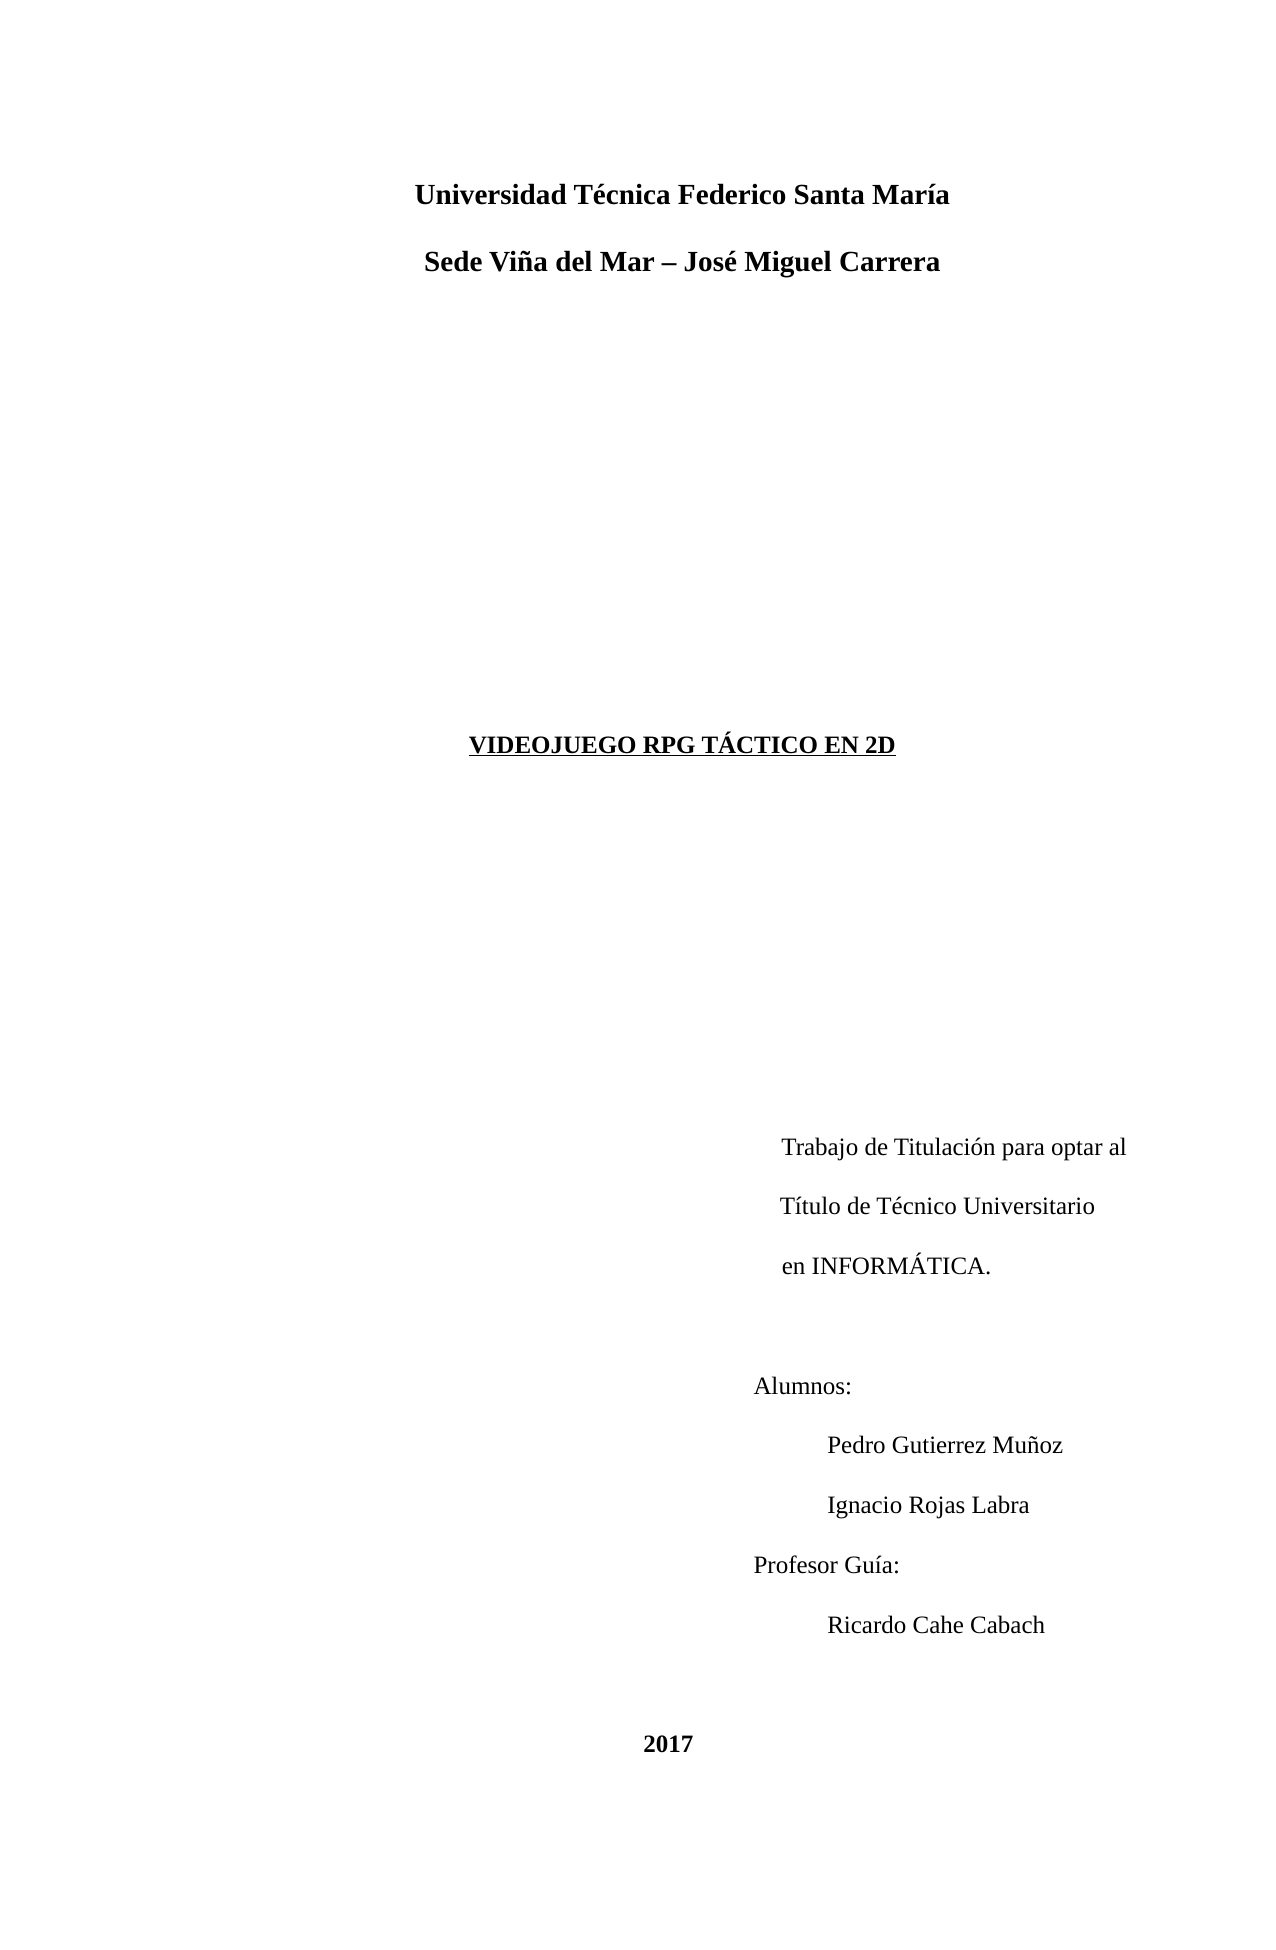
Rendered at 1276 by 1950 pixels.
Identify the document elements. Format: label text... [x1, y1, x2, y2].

text en INFORMÁTICA. [458, 1251, 1128, 1280]
text Trabajo de Titulación para optar al [458, 1132, 1128, 1160]
text Ignacio Rojas Labra [458, 1490, 1128, 1519]
text Ricardo Cahe Cabach [458, 1610, 1128, 1639]
text Universidad Técnica Federico Santa María [236, 177, 1128, 211]
text 2017 [606, 1729, 1128, 1758]
text Pedro Gutierrez Muñoz [458, 1431, 1128, 1459]
text Alumnos: [458, 1371, 1128, 1399]
text Profesor Guía: [458, 1550, 1128, 1579]
text Título de Técnico Universitario [458, 1191, 1128, 1220]
text Sede Viña del Mar – José Miguel Carrera [236, 244, 1128, 278]
subtitle VideoJuego RPG Táctico en 2D [236, 730, 1128, 758]
